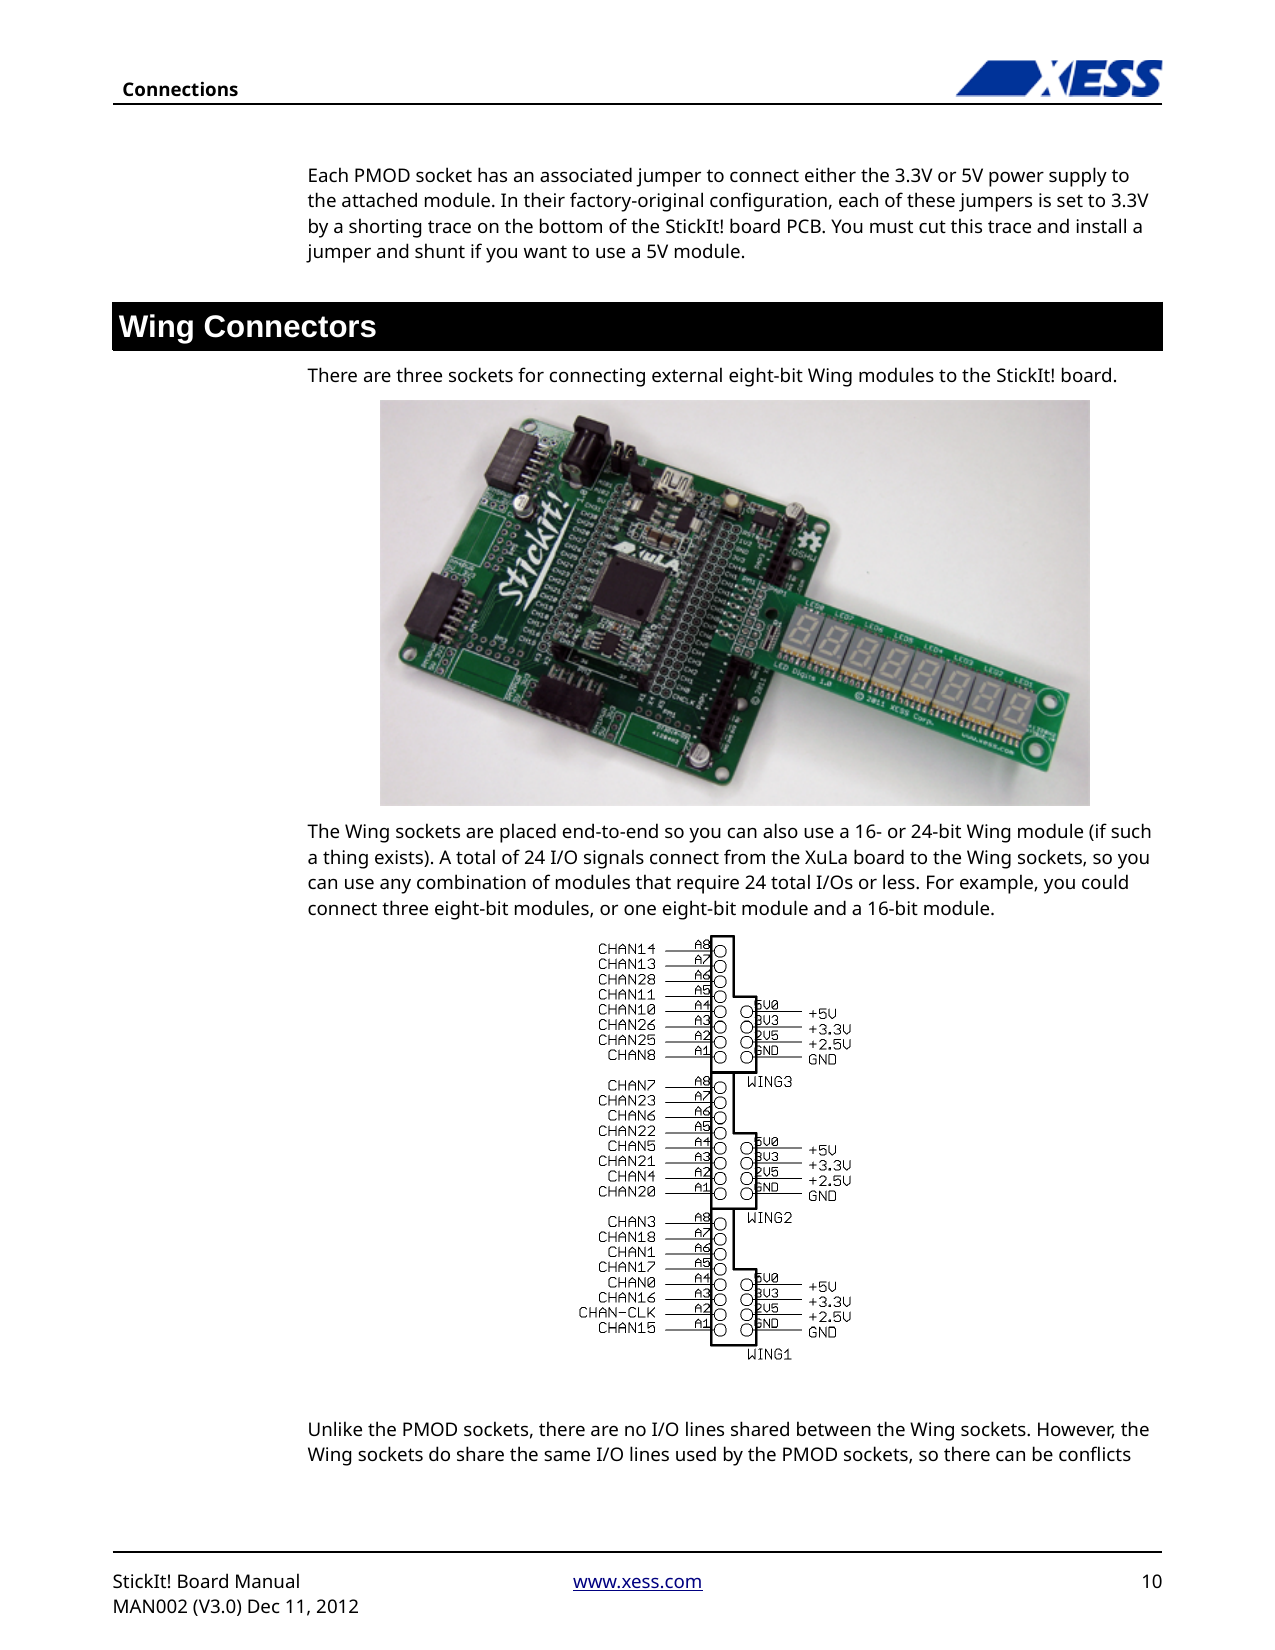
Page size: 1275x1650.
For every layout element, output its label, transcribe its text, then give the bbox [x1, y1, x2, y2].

text The Wing sockets are placed end-to-end so you can also use a 16- or 24-bit Wing module (if such a thing exists). A total of 24 I/O signals connect from the XuLa board to the Wing sockets, so you can use any combination of modules that require 24 total I/Os or less. For example, you could connect three eight-bit modules, or one eight-bit module and a 16-bit module. [307, 818, 1162, 921]
text Unlike the PMOD sockets, there are no I/O lines shared between the Wing sockets. However, the Wing sockets do share the same I/O lines used by the PMOD sockets, so there can be conflicts [307, 1416, 1162, 1467]
text There are three sockets for connecting external eight-bit Wing modules to the StickIt! board. [307, 362, 1162, 388]
subtitle Wing Connectors [114, 303, 1162, 350]
picture [955, 60, 1163, 97]
picture [380, 400, 1090, 806]
text Each PMOD socket has an associated jumper to connect either the 3.3V or 5V power supply to the attached module. In their factory-original configuration, each of these jumpers is set to 3.3V by a shorting trace on the bottom of the StickIt! board PCB. You must cut this trace and install a jumper and shunt if you want to use a 5V module. [307, 162, 1162, 264]
picture [564, 920, 855, 1378]
